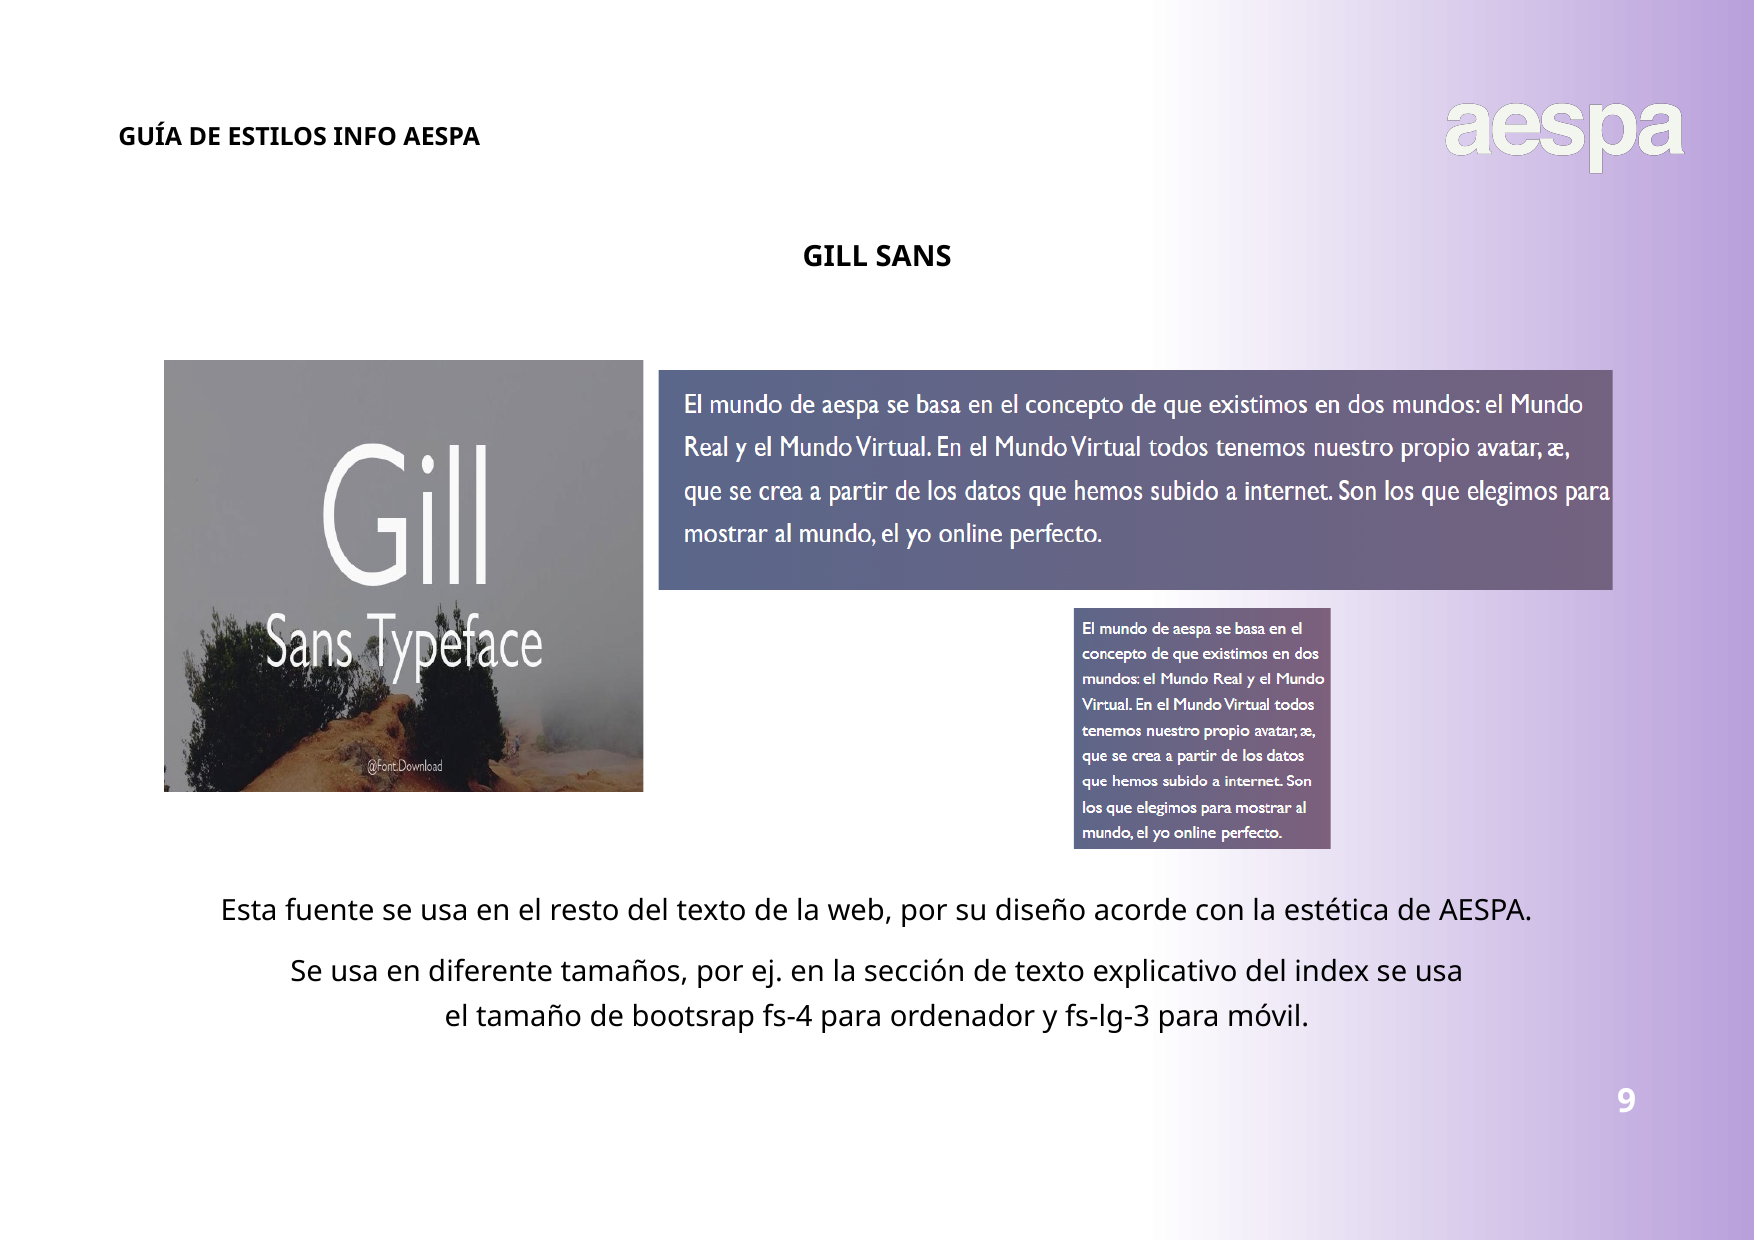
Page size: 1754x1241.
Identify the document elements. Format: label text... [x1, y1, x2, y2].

picture [658, 370, 1613, 590]
picture [1428, 88, 1703, 187]
picture [1073, 608, 1331, 849]
text Esta fuente se usa en el resto del texto de la web, por su diseño acorde con la estética de AESPA. [118, 889, 1636, 929]
text Se usa en diferente tamaños, por ej. en la sección de texto explicativo del index se usa el tamaño de bootsrap fs-4 para ordenador y fs-lg-3 para móvil. [118, 950, 1636, 1035]
picture [164, 360, 644, 792]
text GILL SANS [118, 235, 1636, 274]
